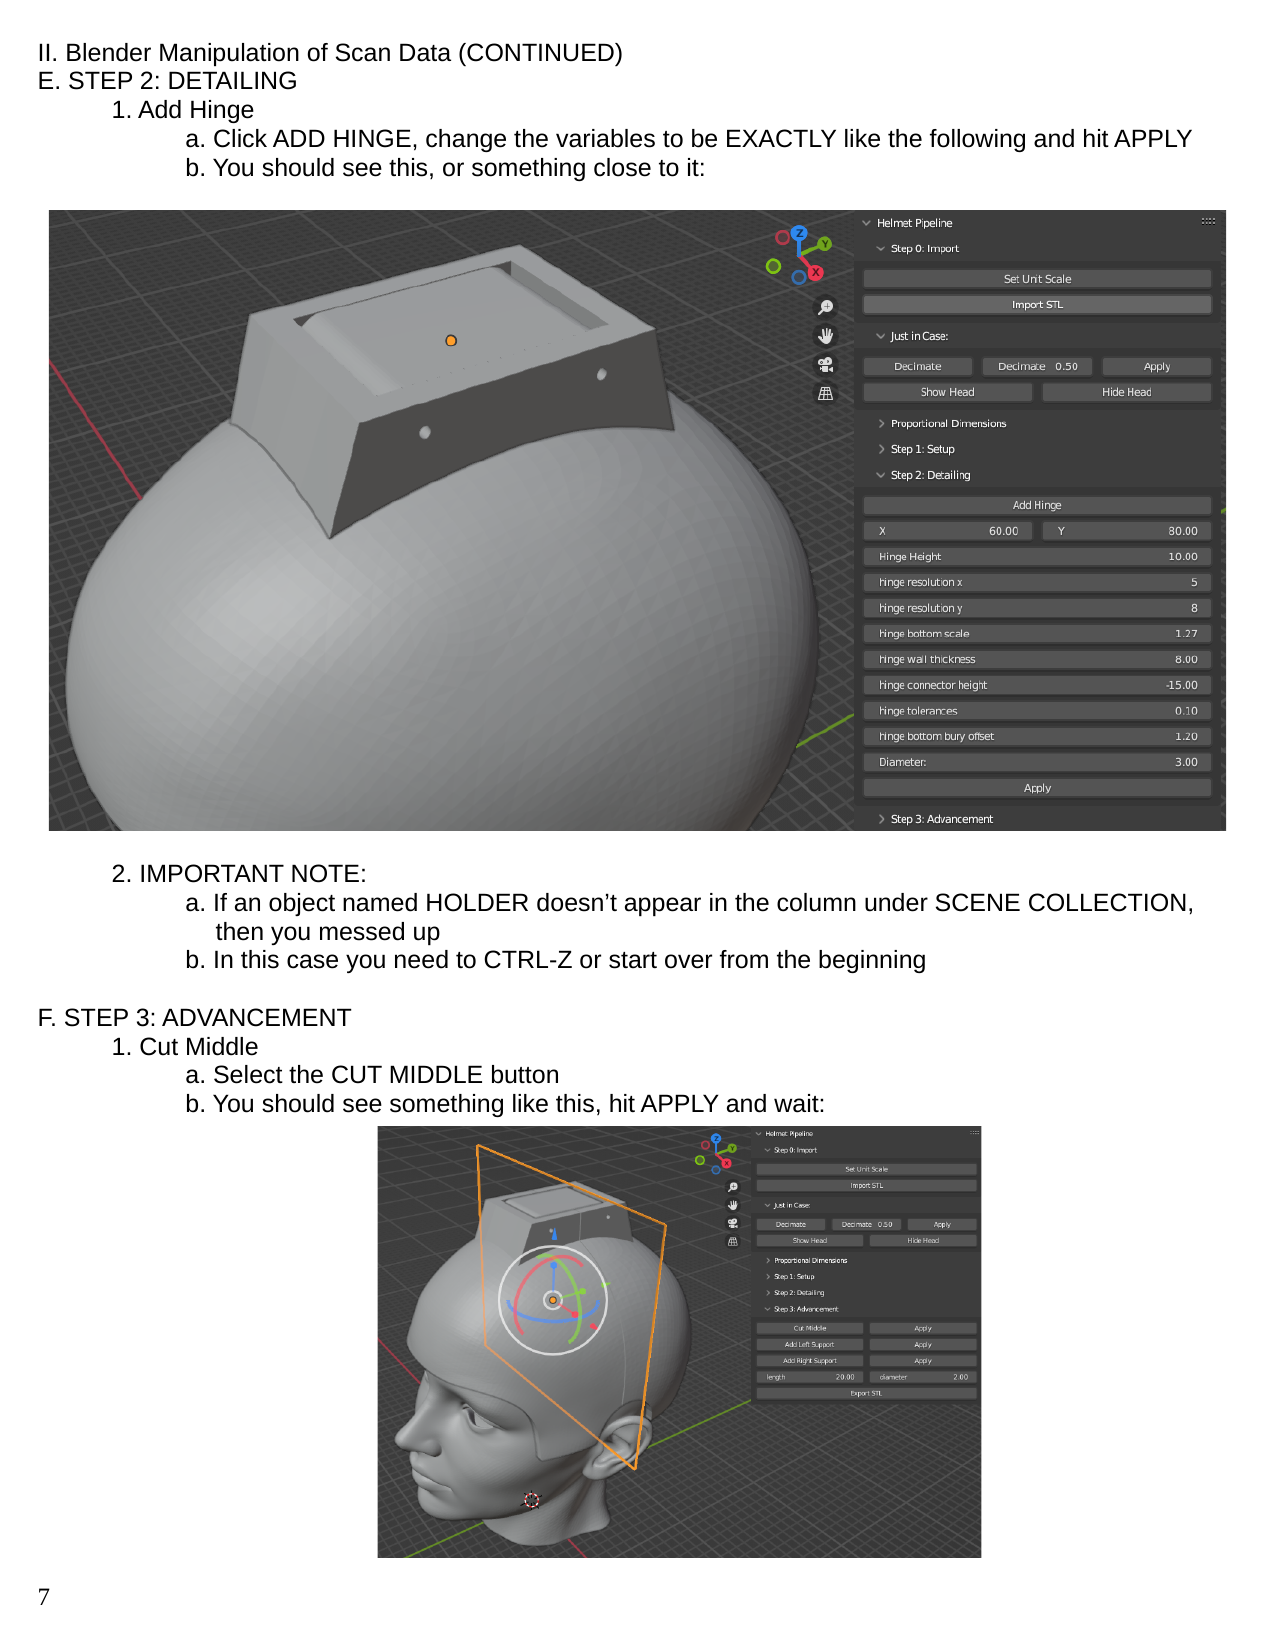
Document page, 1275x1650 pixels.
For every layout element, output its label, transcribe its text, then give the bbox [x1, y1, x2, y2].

picture [377, 1126, 982, 1558]
text II. Blender Manipulation of Scan Data (CONTINUED) [37, 37, 1237, 66]
text F. STEP 3: ADVANCEMENT [37, 1003, 1237, 1032]
text 1. Cut Middle [37, 1032, 1237, 1060]
text b. You should see something like this, hit APPLY and wait: [37, 1089, 1237, 1118]
text a. Click ADD HINGE, change the variables to be EXACTLY like the following and hit APPLY [37, 124, 1237, 152]
picture [48, 210, 1227, 831]
text 1. Add Hinge [37, 95, 1237, 124]
text E. STEP 2: DETAILING [37, 66, 1237, 95]
text 2. IMPORTANT NOTE: [37, 859, 1237, 888]
text a. If an object named HOLDER doesn’t appear in the column under SCENE COLLECTION, then you messed up [37, 888, 1237, 945]
text a. Select the CUT MIDDLE button [37, 1060, 1237, 1089]
text b. In this case you need to CTRL-Z or start over from the beginning [37, 945, 1237, 974]
text b. You should see this, or something close to it: [37, 152, 1237, 181]
